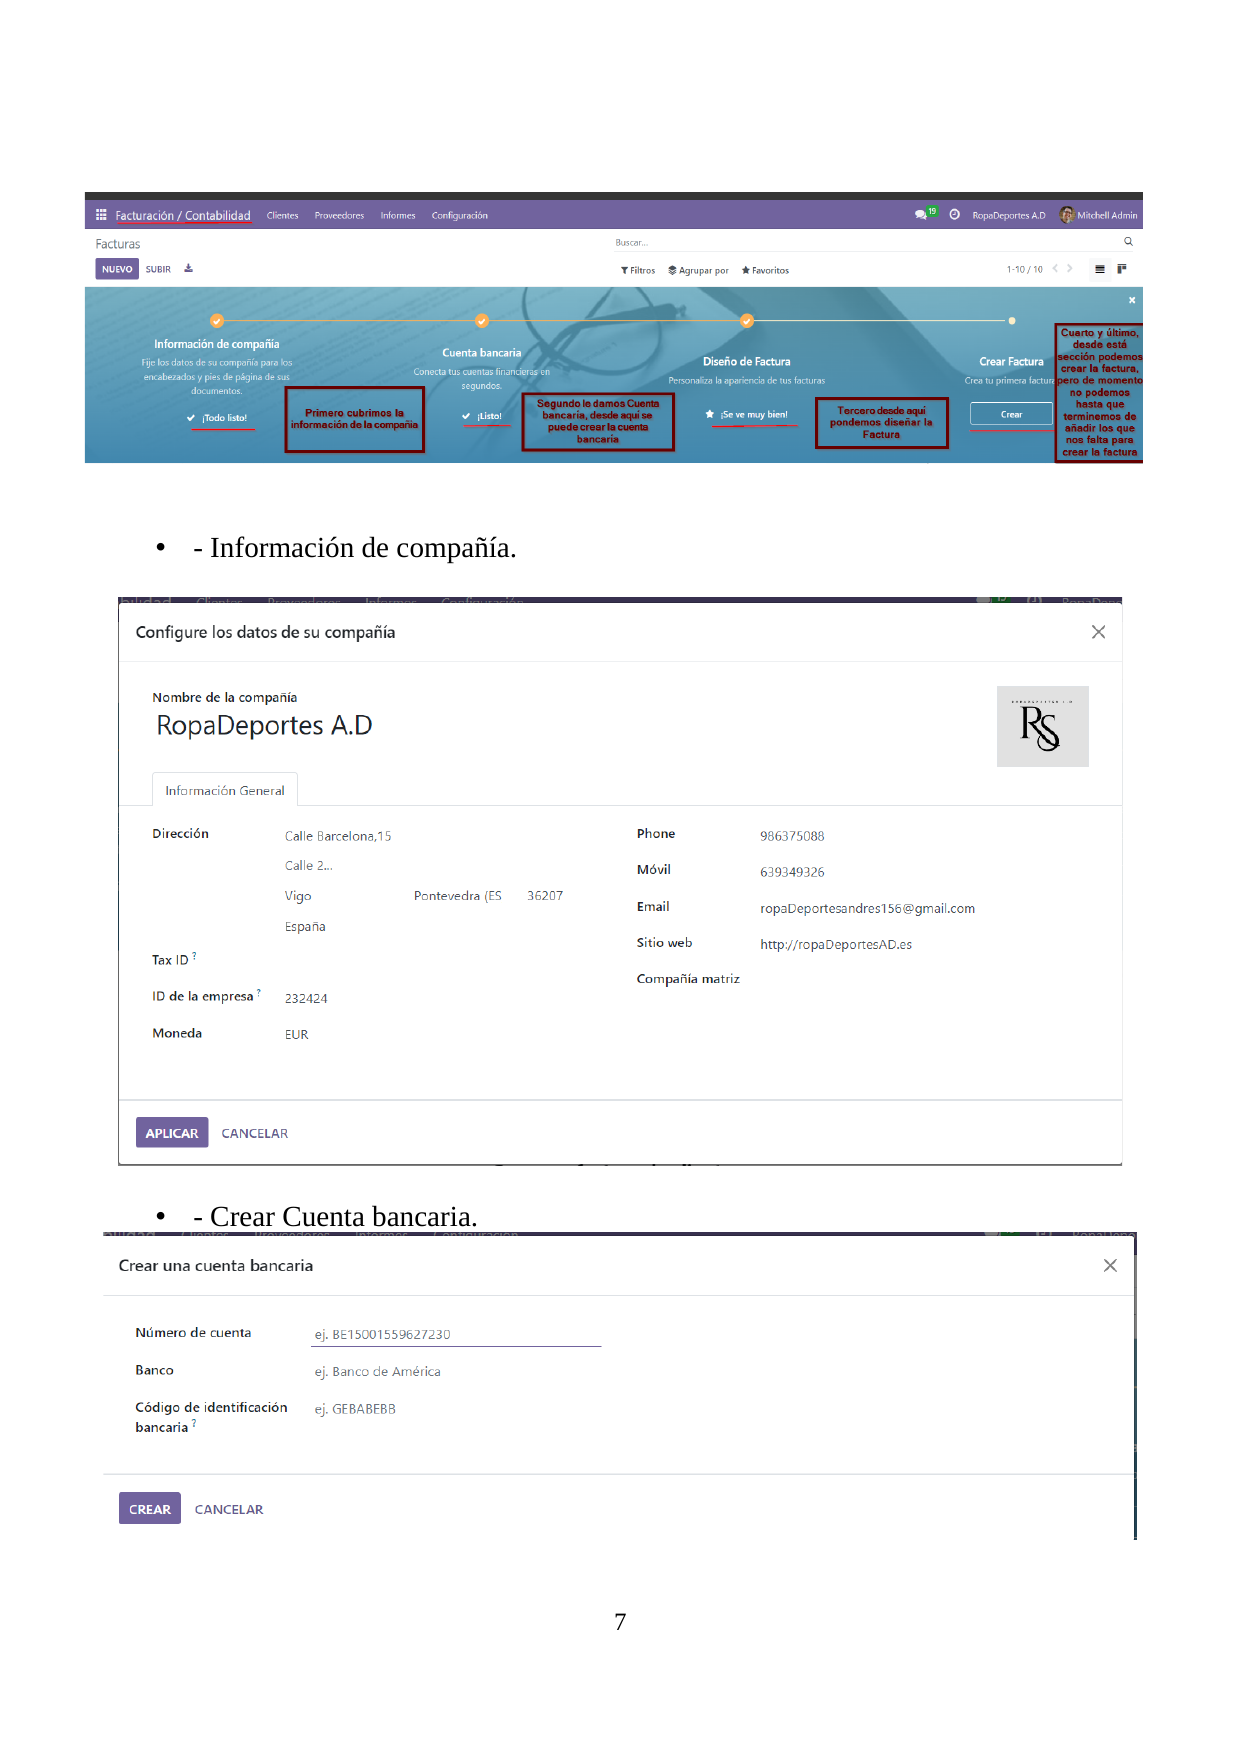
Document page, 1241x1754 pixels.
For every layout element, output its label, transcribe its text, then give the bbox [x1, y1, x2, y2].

picture [84, 192, 1143, 464]
picture [103, 1232, 1137, 1540]
picture [118, 597, 1123, 1166]
list - Información de compañía. [156, 531, 1122, 564]
list - Crear Cuenta bancaria. [156, 1199, 1122, 1232]
